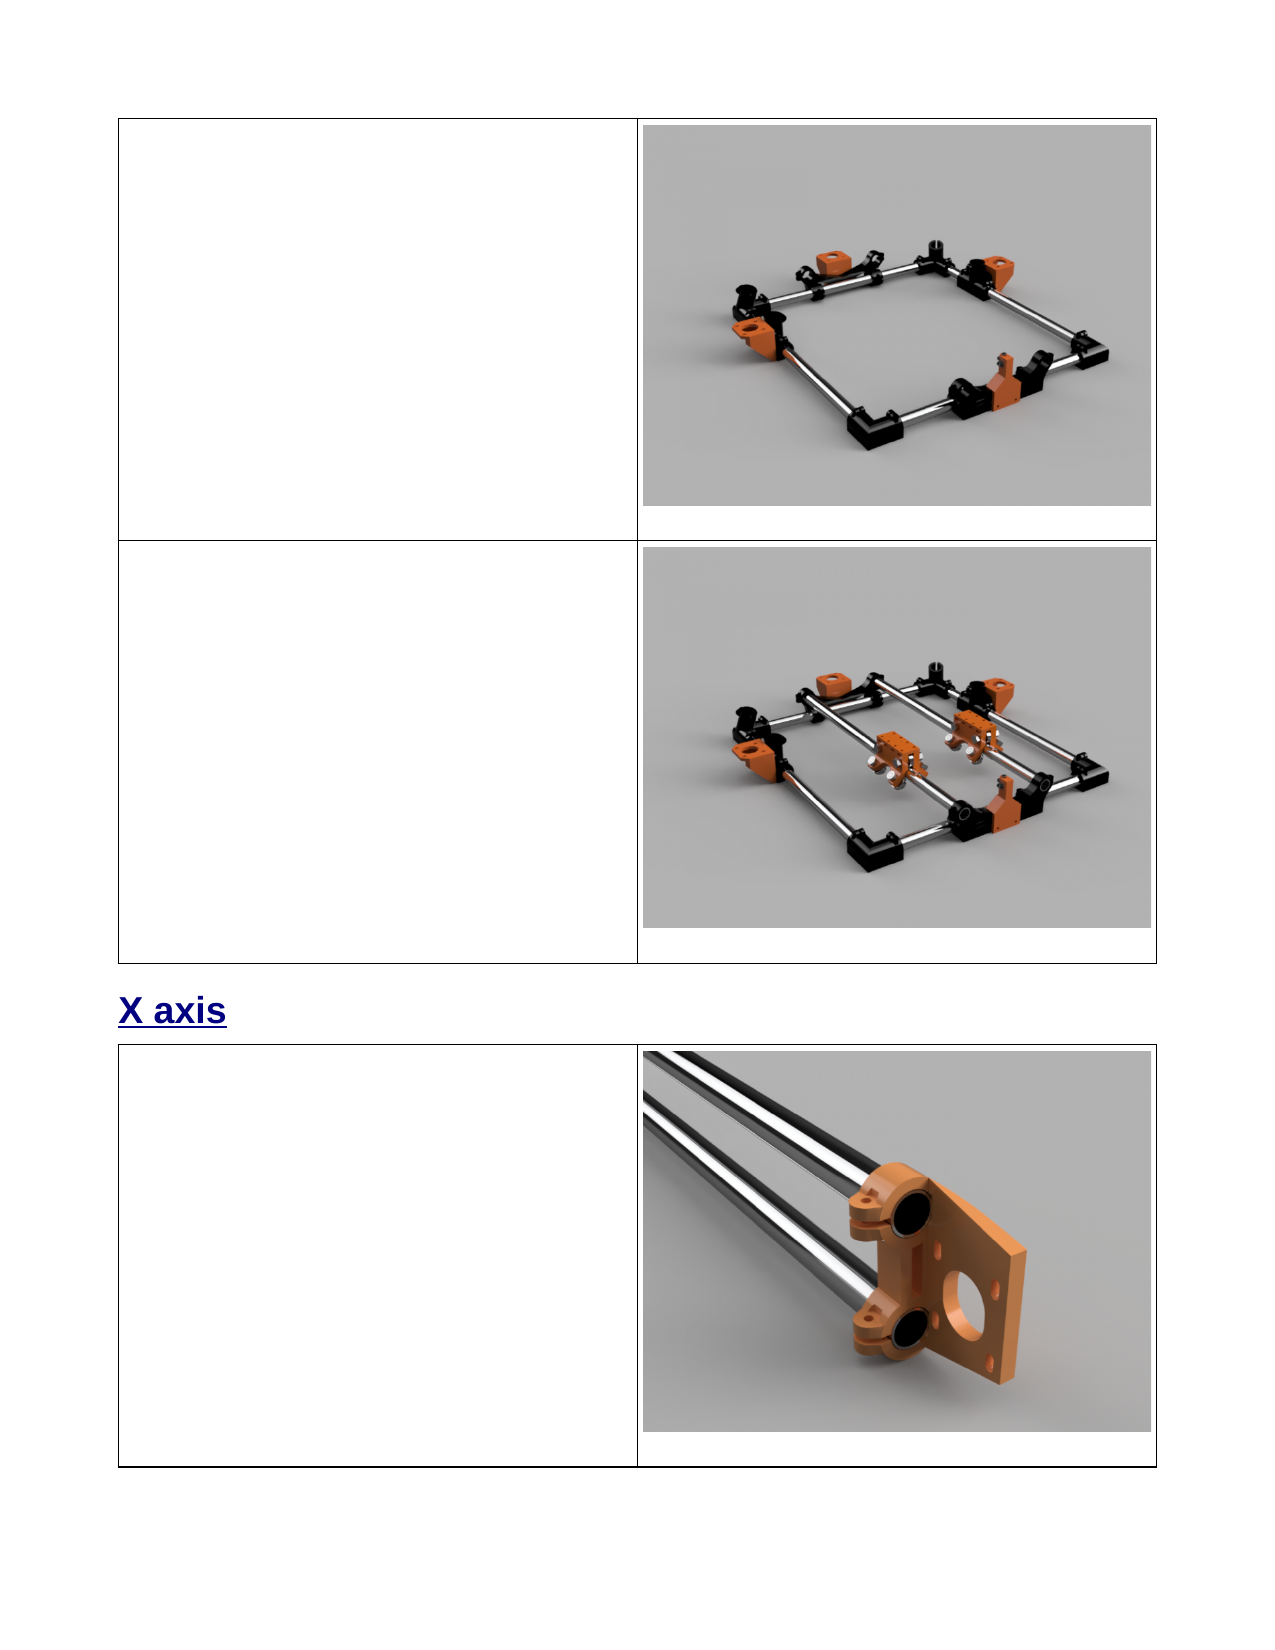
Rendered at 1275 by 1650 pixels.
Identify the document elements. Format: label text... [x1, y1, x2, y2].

table_header [119, 1045, 637, 1466]
table_header [638, 1045, 1156, 1466]
table_cell [638, 119, 1156, 540]
subtitle X axis [118, 988, 1157, 1032]
table_cell [638, 541, 1156, 962]
table_cell [119, 541, 637, 962]
picture [643, 1051, 1152, 1432]
picture [643, 125, 1152, 506]
table_cell [119, 119, 637, 540]
picture [643, 547, 1152, 928]
